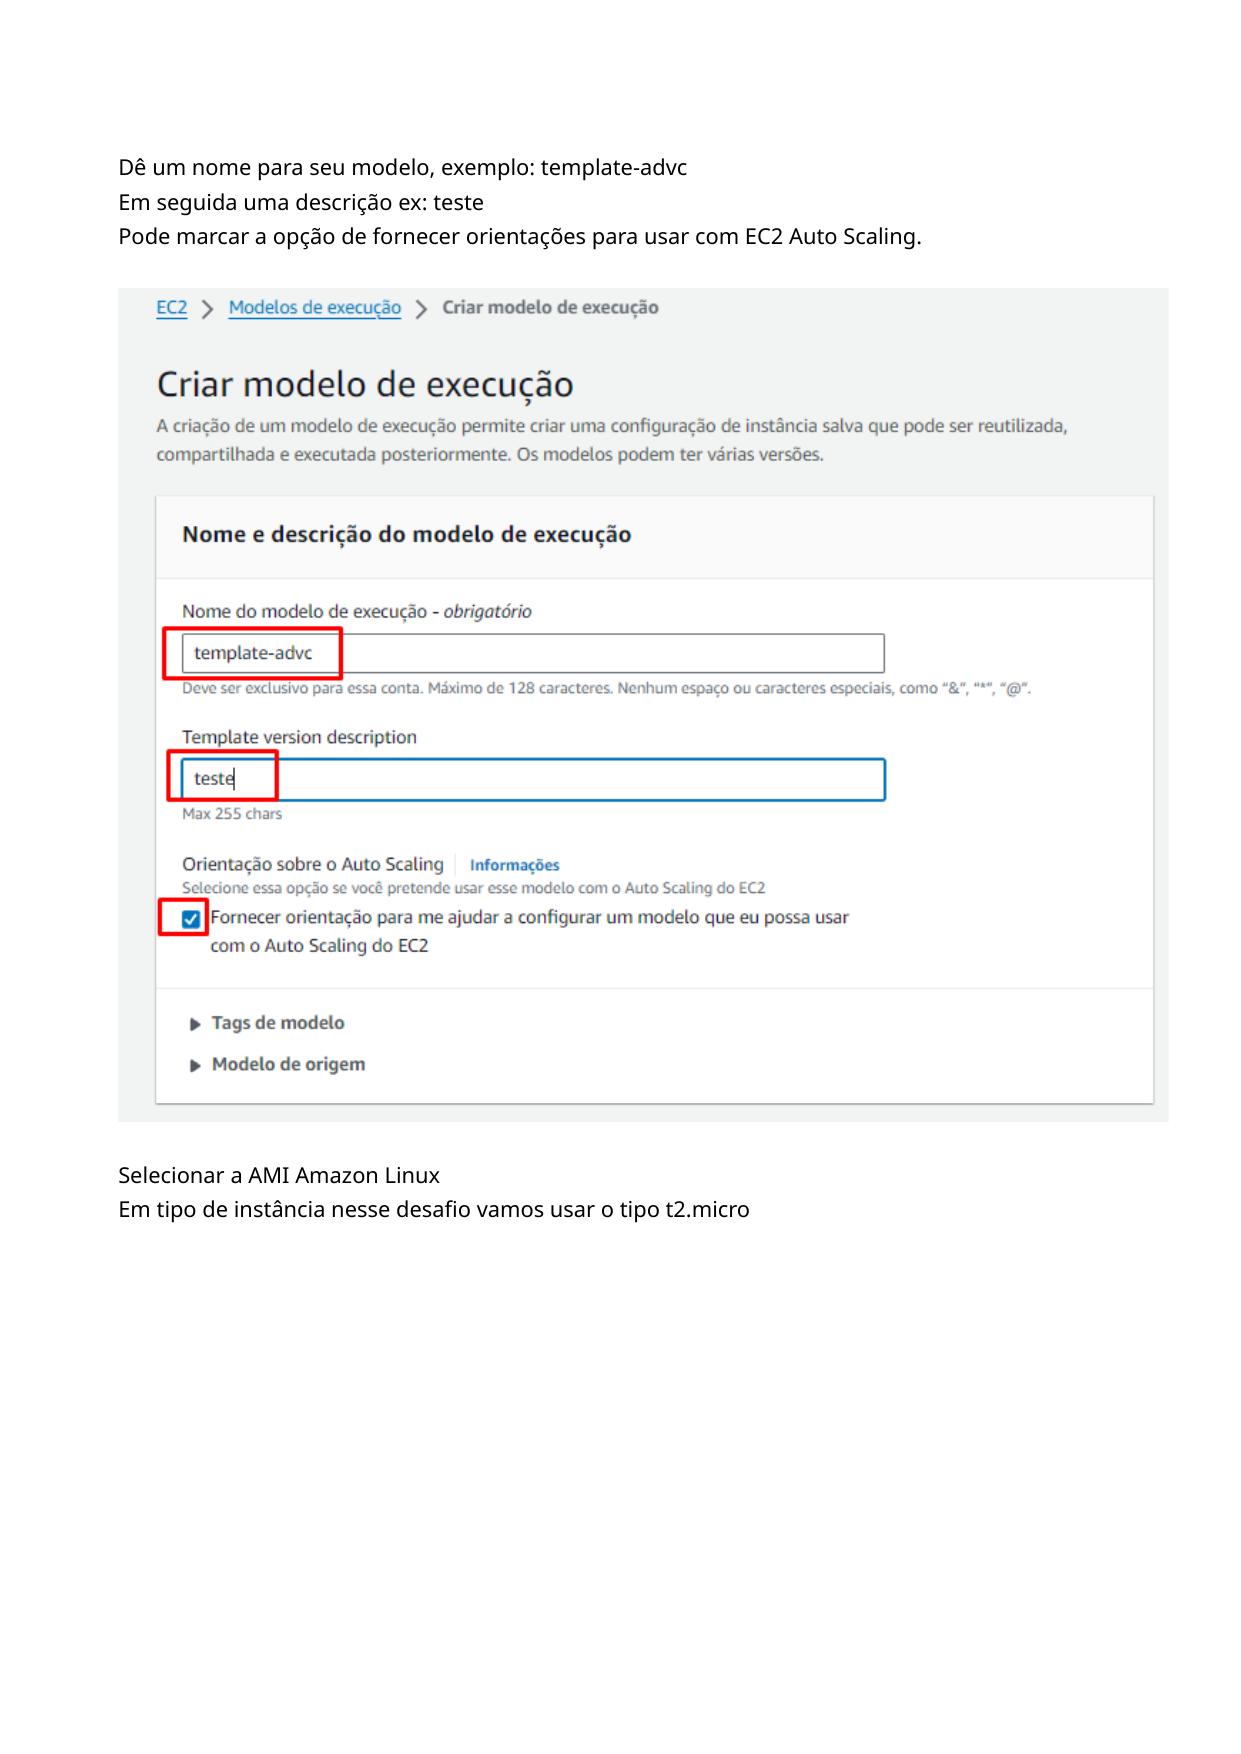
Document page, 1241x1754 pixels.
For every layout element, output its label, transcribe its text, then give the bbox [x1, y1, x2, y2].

text Selecionar a AMI Amazon Linux [118, 1160, 1122, 1189]
picture [118, 288, 1169, 1122]
text Pode marcar a opção de fornecer orientações para usar com EC2 Auto Scaling. [118, 221, 1122, 250]
text Dê um nome para seu modelo, exemplo: template-advc [118, 152, 1122, 182]
text Em tipo de instância nesse desafio vamos usar o tipo t2.micro [118, 1194, 1122, 1224]
text Em seguida uma descrição ex: teste [118, 186, 1122, 216]
